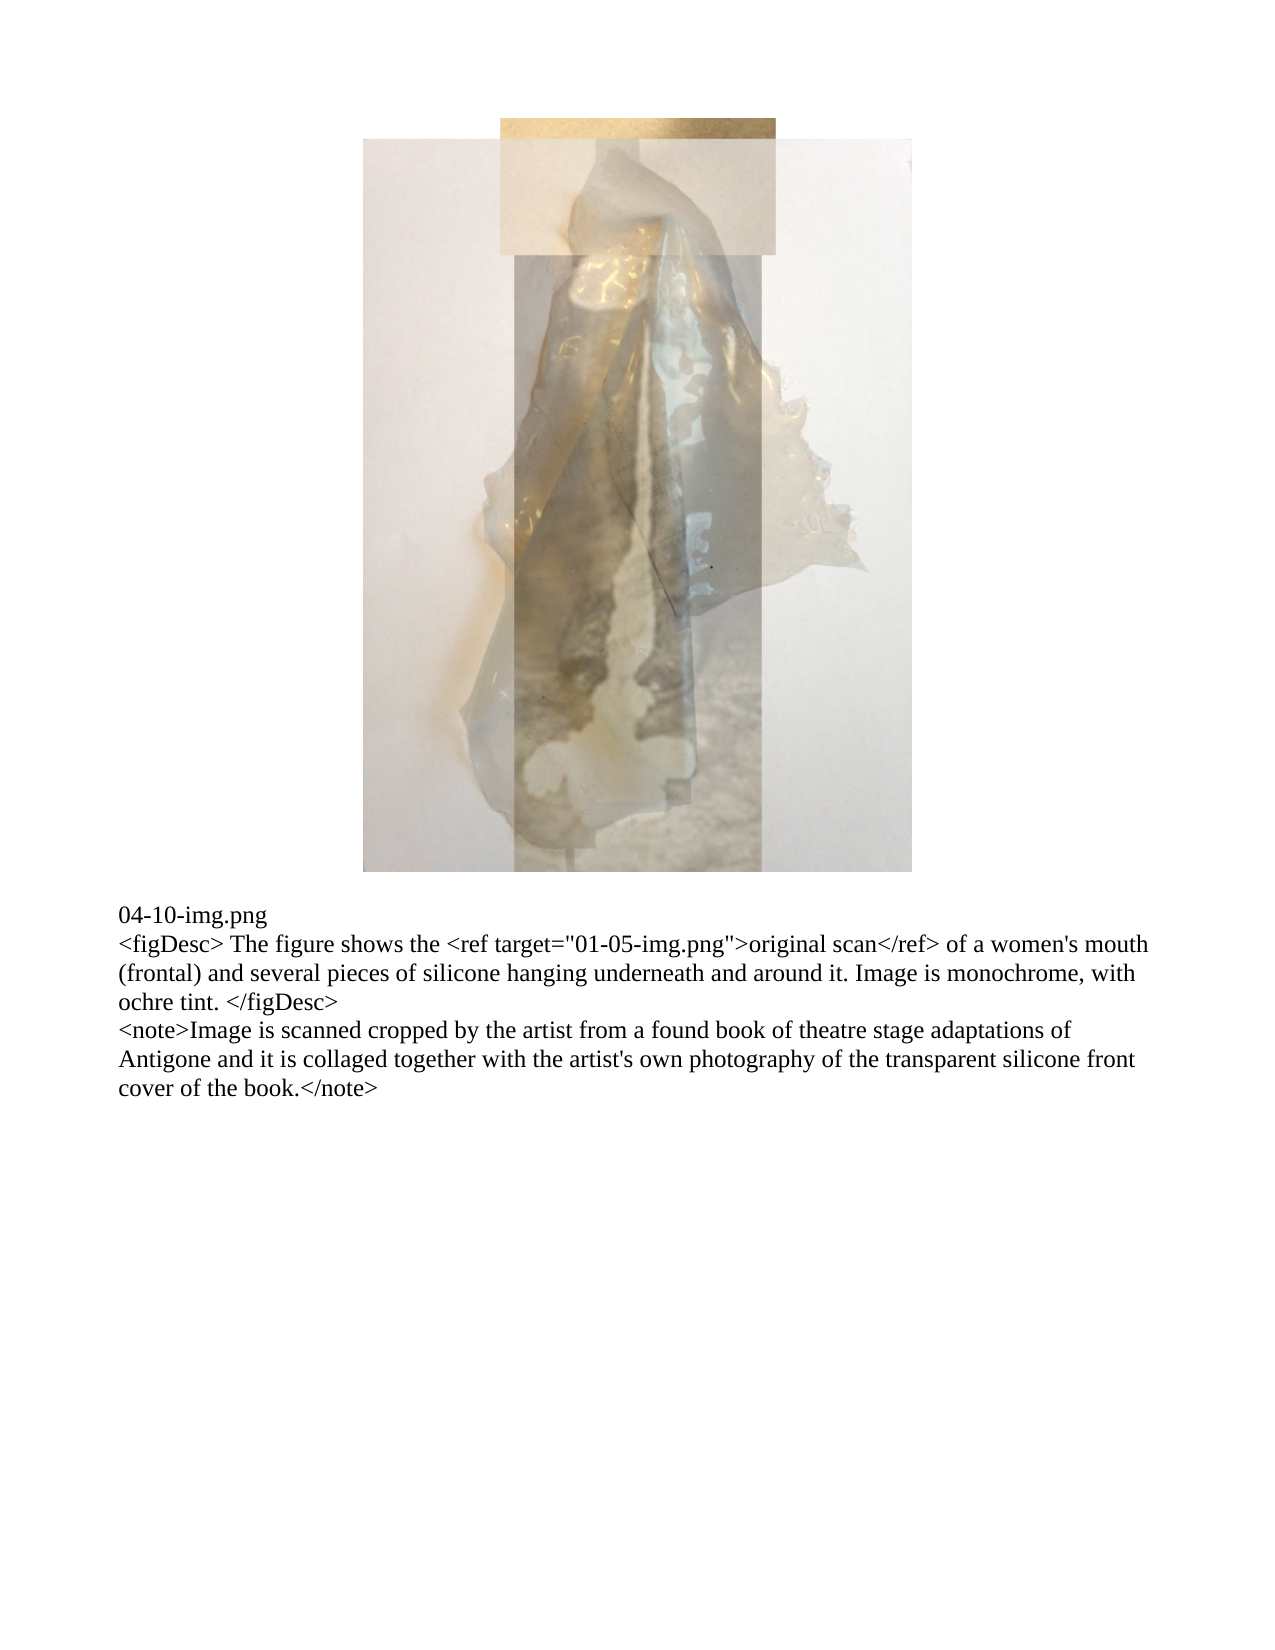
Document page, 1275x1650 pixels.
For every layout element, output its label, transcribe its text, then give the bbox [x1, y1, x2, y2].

text <figDesc> The figure shows the <ref target="01-05-img.png">original scan</ref> of a women's mouth (frontal) and several pieces of silicone hanging underneath and around it. Image is monochrome, with ochre tint. </figDesc> [118, 929, 1157, 1015]
picture [363, 118, 912, 872]
text <note>Image is scanned cropped by the artist from a found book of theatre stage adaptations of Antigone and it is collaged together with the artist's own photography of the transparent silicone front cover of the book.</note> [118, 1015, 1157, 1102]
text 04-10-img.png [118, 900, 1157, 929]
